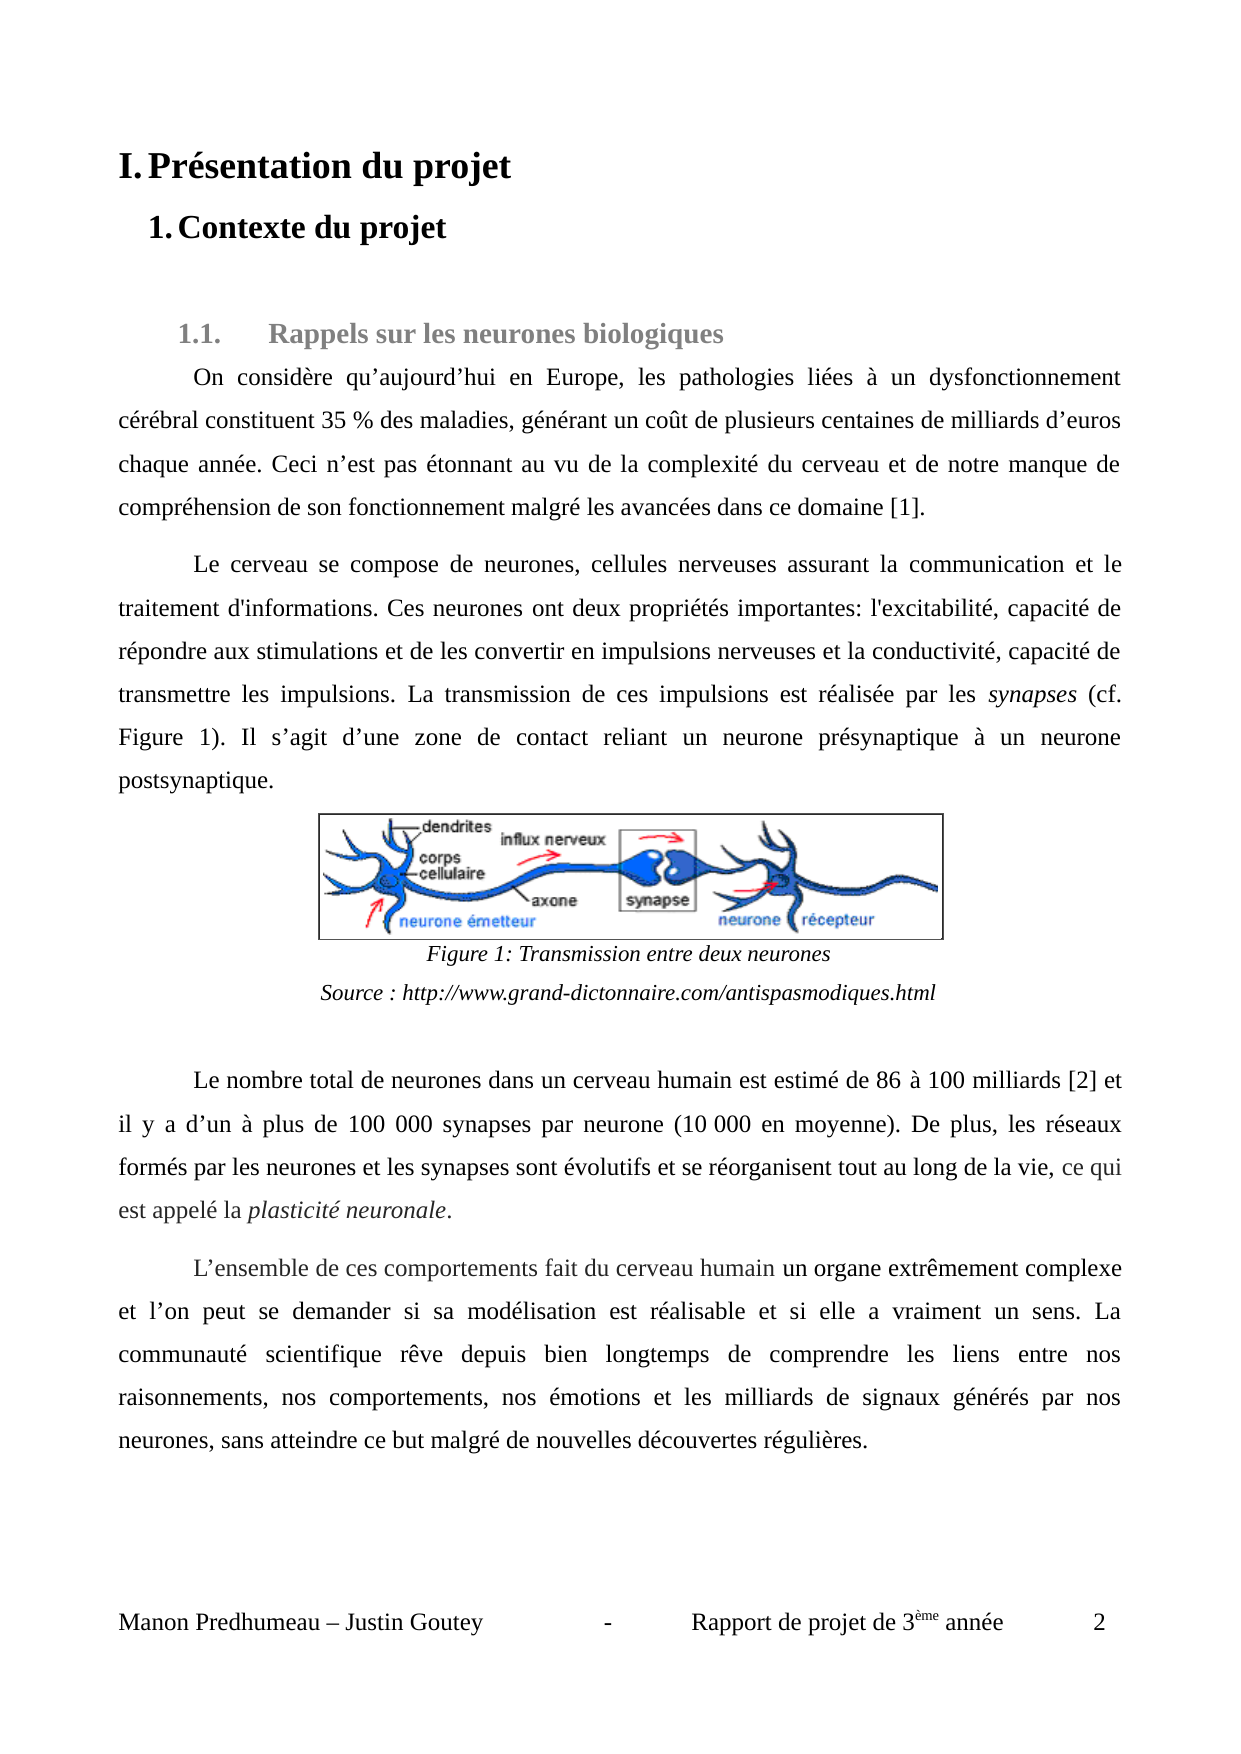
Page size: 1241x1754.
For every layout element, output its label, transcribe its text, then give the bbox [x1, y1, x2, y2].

text On considère qu’aujourd’hui en Europe, les pathologies liées à un dysfonctionnement cérébral constituent 35 % des maladies, générant un coût de plusieurs centaines de milliards d’euros chaque année. Ceci n’est pas étonnant au vu de la complexité du cerveau et de notre manque de compréhension de son fonctionnement malgré les avancées dans ce domaine [1]. [118, 362, 1122, 521]
subtitle Contexte du projet [148, 208, 1122, 246]
text L’ensemble de ces comportements fait du cerveau humain un organe extrêmement complexe et l’on peut se demander si sa modélisation est réalisable et si elle a vraiment un sens. La communauté scientifique rêve depuis bien longtemps de comprendre les liens entre nos raisonnements, nos comportements, nos émotions et les milliards de signaux générés par nos neurones, sans atteindre ce but malgré de nouvelles découvertes régulières. [118, 1253, 1122, 1454]
picture [323, 818, 938, 935]
text Figure 1: Transmission entre deux neurones [289, 809, 970, 966]
subtitle Rappels sur les neurones biologiques [177, 316, 1122, 350]
text Le nombre total de neurones dans un cerveau humain est estimé de 86 à 100 milliards [2] et il y a d’un à plus de 100 000 synapses par neurone (10 000 en moyenne). De plus, les réseaux formés par les neurones et les synapses sont évolutifs et se réorganisent tout au long de la vie, ce qui est appelé la plasticité neuronale. [118, 1066, 1122, 1224]
subtitle Présentation du projet [118, 143, 1122, 187]
text Le cerveau se compose de neurones, cellules nerveuses assurant la communication et le traitement d'informations. Ces neurones ont deux propriétés importantes: l'excitabilité, capacité de répondre aux stimulations et de les convertir en impulsions nerveuses et la conductivité, capacité de transmettre les impulsions. La transmission de ces impulsions est réalisée par les synapses (cf. Figure 1). Il s’agit d’une zone de contact reliant un neurone présynaptique à un neurone postsynaptique. [118, 549, 1122, 794]
text Source : http://www.grand-dictonnaire.com/antispasmodiques.html [289, 978, 970, 1005]
